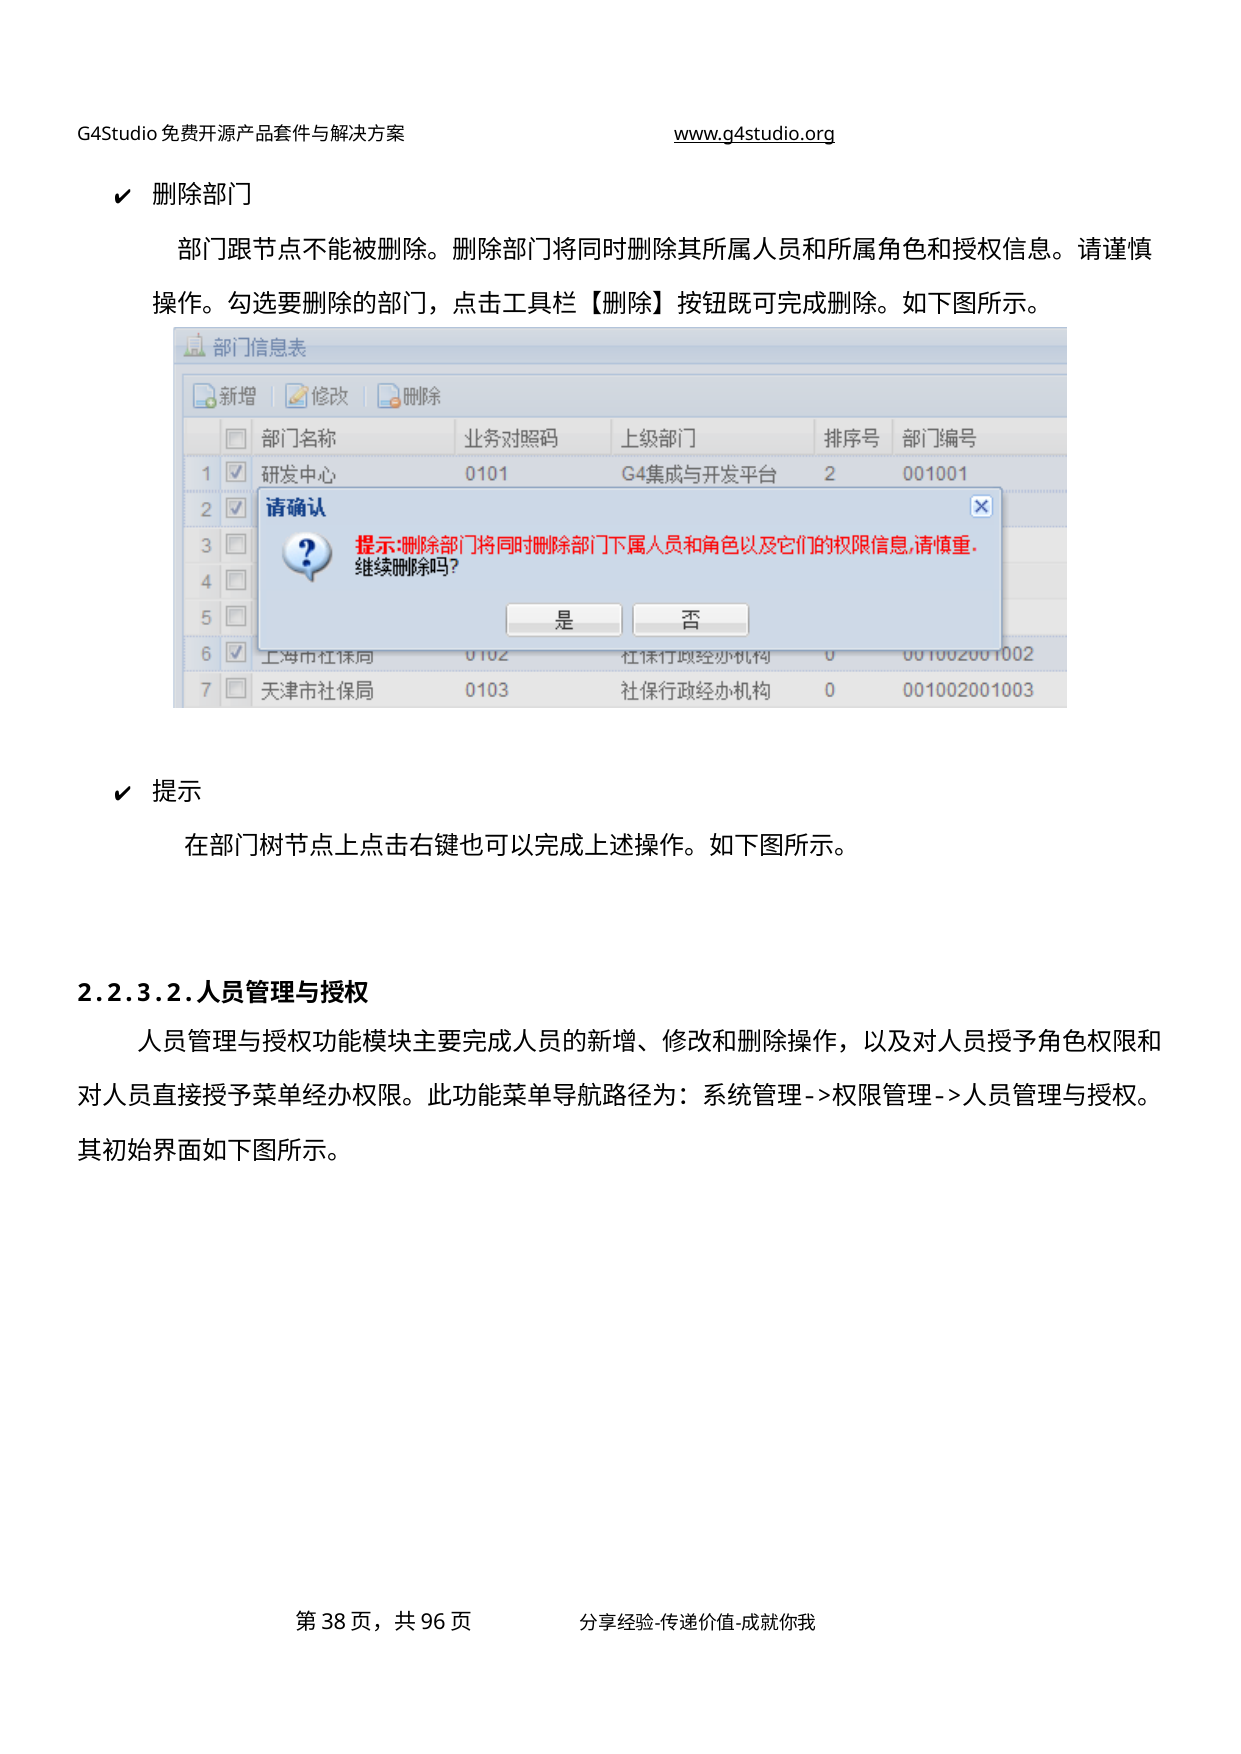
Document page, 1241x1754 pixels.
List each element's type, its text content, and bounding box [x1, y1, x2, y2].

text 人员管理与授权功能模块主要完成人员的新增、修改和删除操作，以及对人员授予角色权限和对人员直接授予菜单经办权限。此功能菜单导航路径为：系统管理->权限管理->人员管理与授权。其初始界面如下图所示。 [77, 1021, 1163, 1166]
list 删除部门 部门跟节点不能被删除。删除部门将同时删除其所属人员和所属角色和授权信息。请谨慎操作。勾选要删除的部门，点击工具栏【删除】按钮既可完成删除。如下图所示。 [114, 175, 1163, 742]
list 提示 在部门树节点上点击右键也可以完成上述操作。如下图所示。 [114, 771, 1163, 862]
picture [173, 327, 1067, 708]
subtitle 2.2.3.2.人员管理与授权 [77, 973, 1163, 1009]
